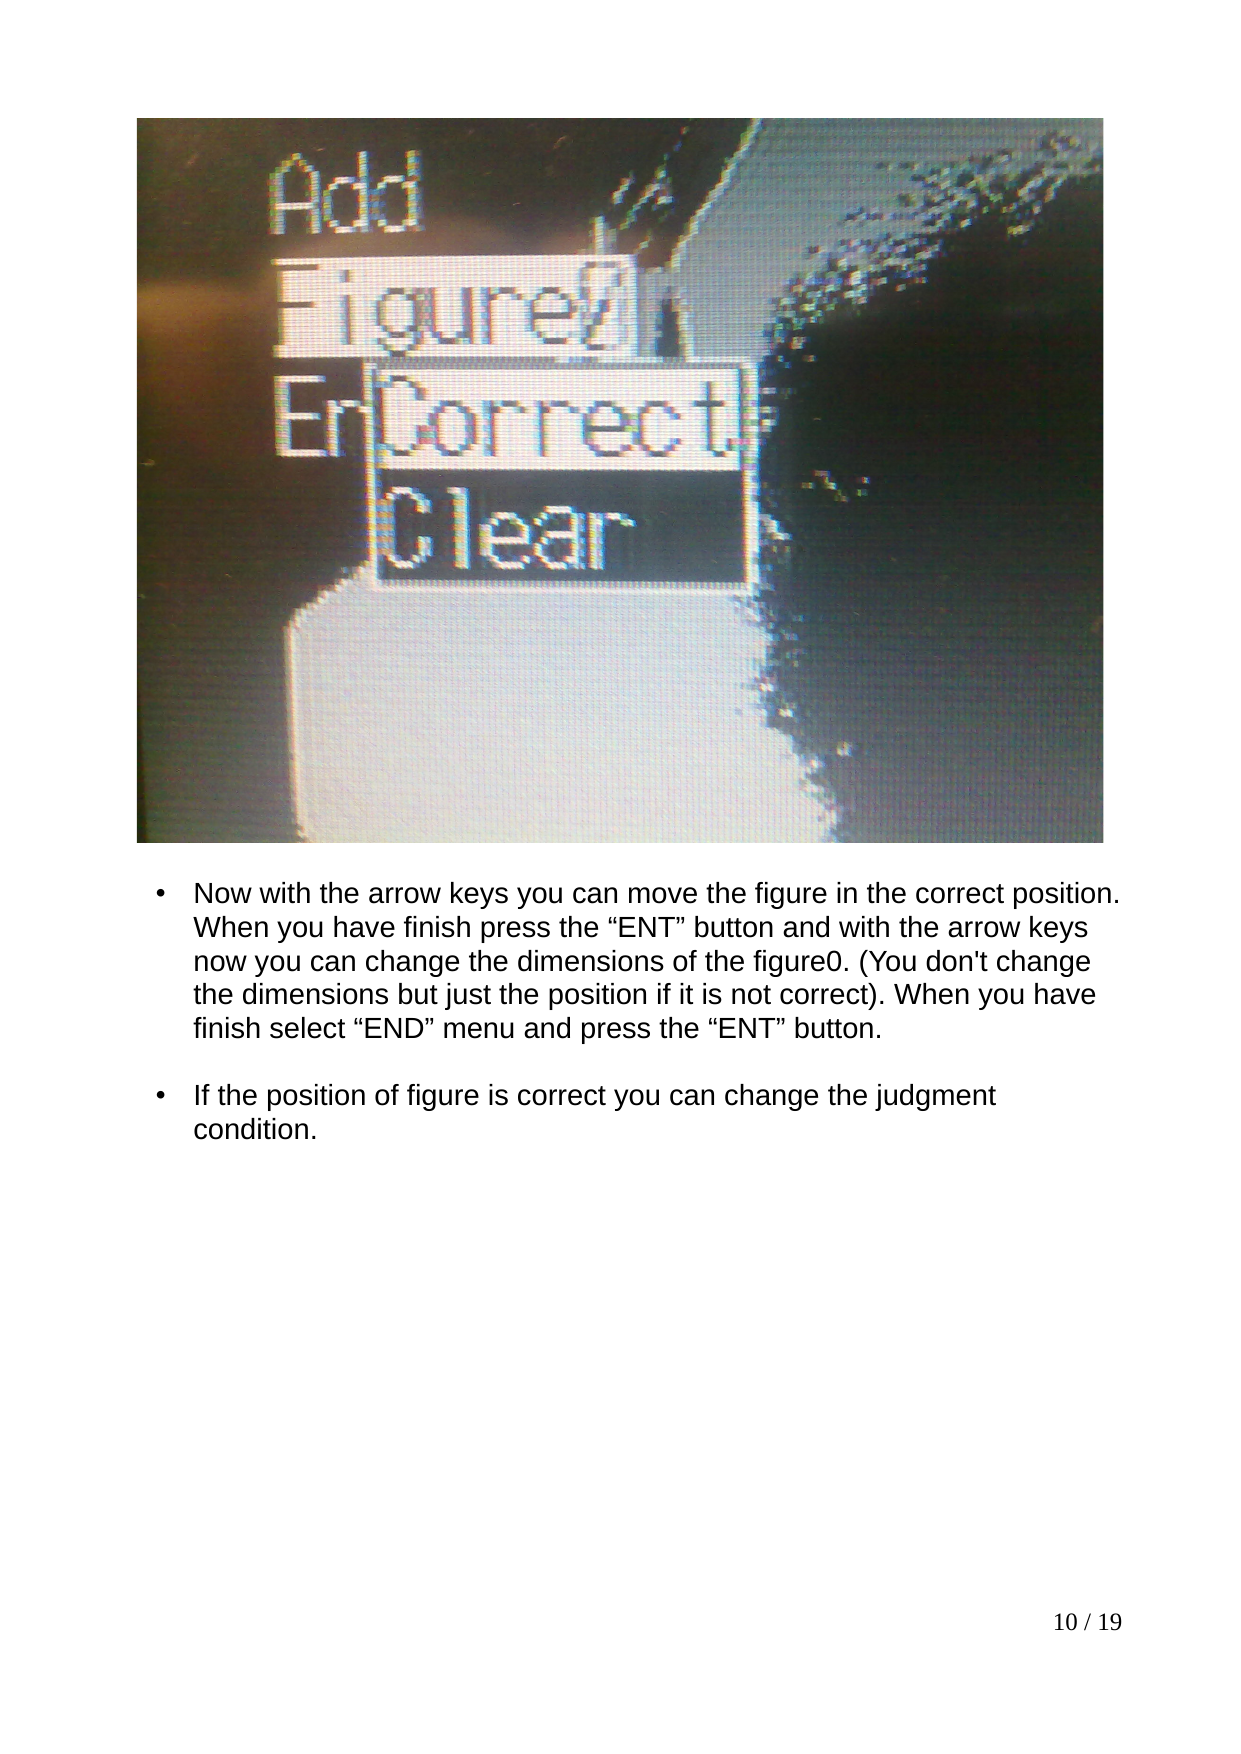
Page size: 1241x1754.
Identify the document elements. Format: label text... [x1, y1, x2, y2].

picture [136, 118, 1104, 843]
list If the position of figure is correct you can change the judgment condition. [156, 1078, 1122, 1145]
list Now with the arrow keys you can move the figure in the correct position. When you have finish press the “ENT” button and with the arrow keys now you can change the dimensions of the figure0. (You don't change the dimensions but just the position if it is not correct). When you have finish select “END” menu and press the “ENT” button. [156, 876, 1122, 1044]
